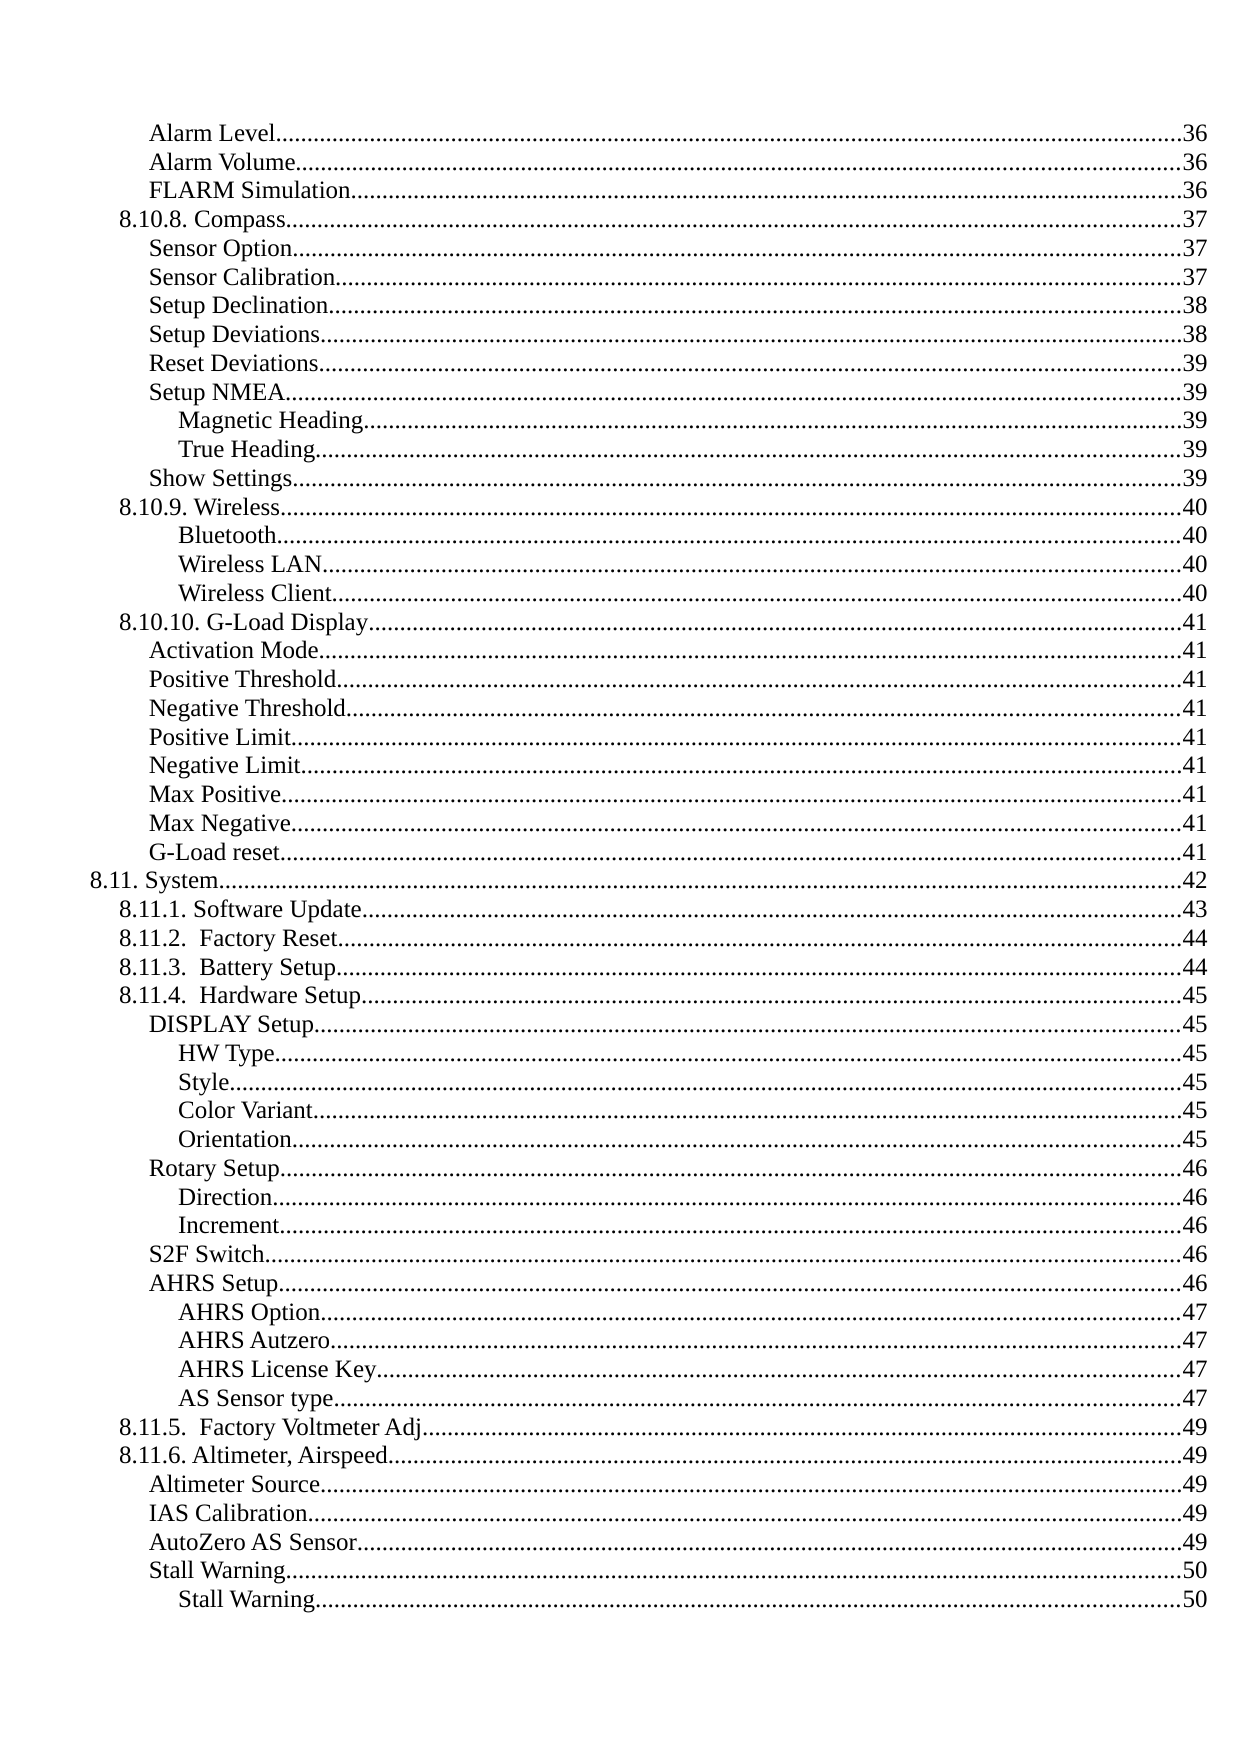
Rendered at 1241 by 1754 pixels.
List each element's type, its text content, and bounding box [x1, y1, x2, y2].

text Activation Mode 41 [148, 636, 1207, 664]
text Show Settings 39 [148, 463, 1207, 492]
text FLARM Simulation 36 [148, 176, 1207, 204]
text IAS Calibration 49 [148, 1498, 1207, 1527]
text 8.11.3. Battery Setup 44 [119, 952, 1207, 981]
text Max Positive 41 [148, 779, 1207, 808]
text Wireless LAN 40 [178, 549, 1207, 578]
text 8.11.6. Altimeter, Airspeed 49 [119, 1441, 1207, 1469]
text G-Load reset 41 [148, 837, 1207, 866]
text Sensor Calibration 37 [148, 262, 1207, 291]
text Altimeter Source 49 [148, 1469, 1207, 1498]
text Increment 46 [178, 1211, 1207, 1239]
text Direction 46 [178, 1182, 1207, 1211]
text Positive Threshold 41 [148, 664, 1207, 693]
text AHRS Option 47 [178, 1297, 1207, 1326]
text AHRS Setup 46 [148, 1268, 1207, 1297]
text 8.11.4. Hardware Setup 45 [119, 981, 1207, 1009]
text 8.10.10. G-Load Display 41 [119, 607, 1207, 636]
text 8.11.2. Factory Reset 44 [119, 923, 1207, 952]
text 8.11. System 42 [89, 866, 1207, 894]
text Max Negative 41 [148, 808, 1207, 837]
text DISPLAY Setup 45 [148, 1009, 1207, 1038]
text Orientation 45 [178, 1124, 1207, 1153]
text Rotary Setup 46 [148, 1153, 1207, 1182]
text Negative Limit 41 [148, 751, 1207, 779]
text Sensor Option 37 [148, 233, 1207, 262]
text Color Variant 45 [178, 1096, 1207, 1124]
text Negative Threshold 41 [148, 693, 1207, 722]
text S2F Switch 46 [148, 1239, 1207, 1268]
text AHRS Autzero 47 [178, 1326, 1207, 1354]
text Setup Declination 38 [148, 291, 1207, 319]
text 8.11.1. Software Update 43 [119, 894, 1207, 923]
text Alarm Volume 36 [148, 147, 1207, 176]
text Magnetic Heading 39 [178, 406, 1207, 434]
text Positive Limit 41 [148, 722, 1207, 751]
text Bluetooth 40 [178, 521, 1207, 549]
text True Heading 39 [178, 434, 1207, 463]
text Style 45 [178, 1067, 1207, 1096]
text 8.10.9. Wireless 40 [119, 492, 1207, 521]
text Alarm Level 36 [148, 118, 1207, 147]
text Setup NMEA 39 [148, 377, 1207, 406]
text HW Type 45 [178, 1038, 1207, 1067]
text AutoZero AS Sensor 49 [148, 1527, 1207, 1556]
text 8.11.5. Factory Voltmeter Adj 49 [119, 1412, 1207, 1441]
text AS Sensor type 47 [178, 1383, 1207, 1412]
text Stall Warning 50 [148, 1556, 1207, 1584]
text Reset Deviations 39 [148, 348, 1207, 377]
text AHRS License Key 47 [178, 1354, 1207, 1383]
text Wireless Client 40 [178, 578, 1207, 607]
text Stall Warning 50 [178, 1584, 1207, 1613]
text Setup Deviations 38 [148, 319, 1207, 348]
text 8.10.8. Compass 37 [119, 204, 1207, 233]
